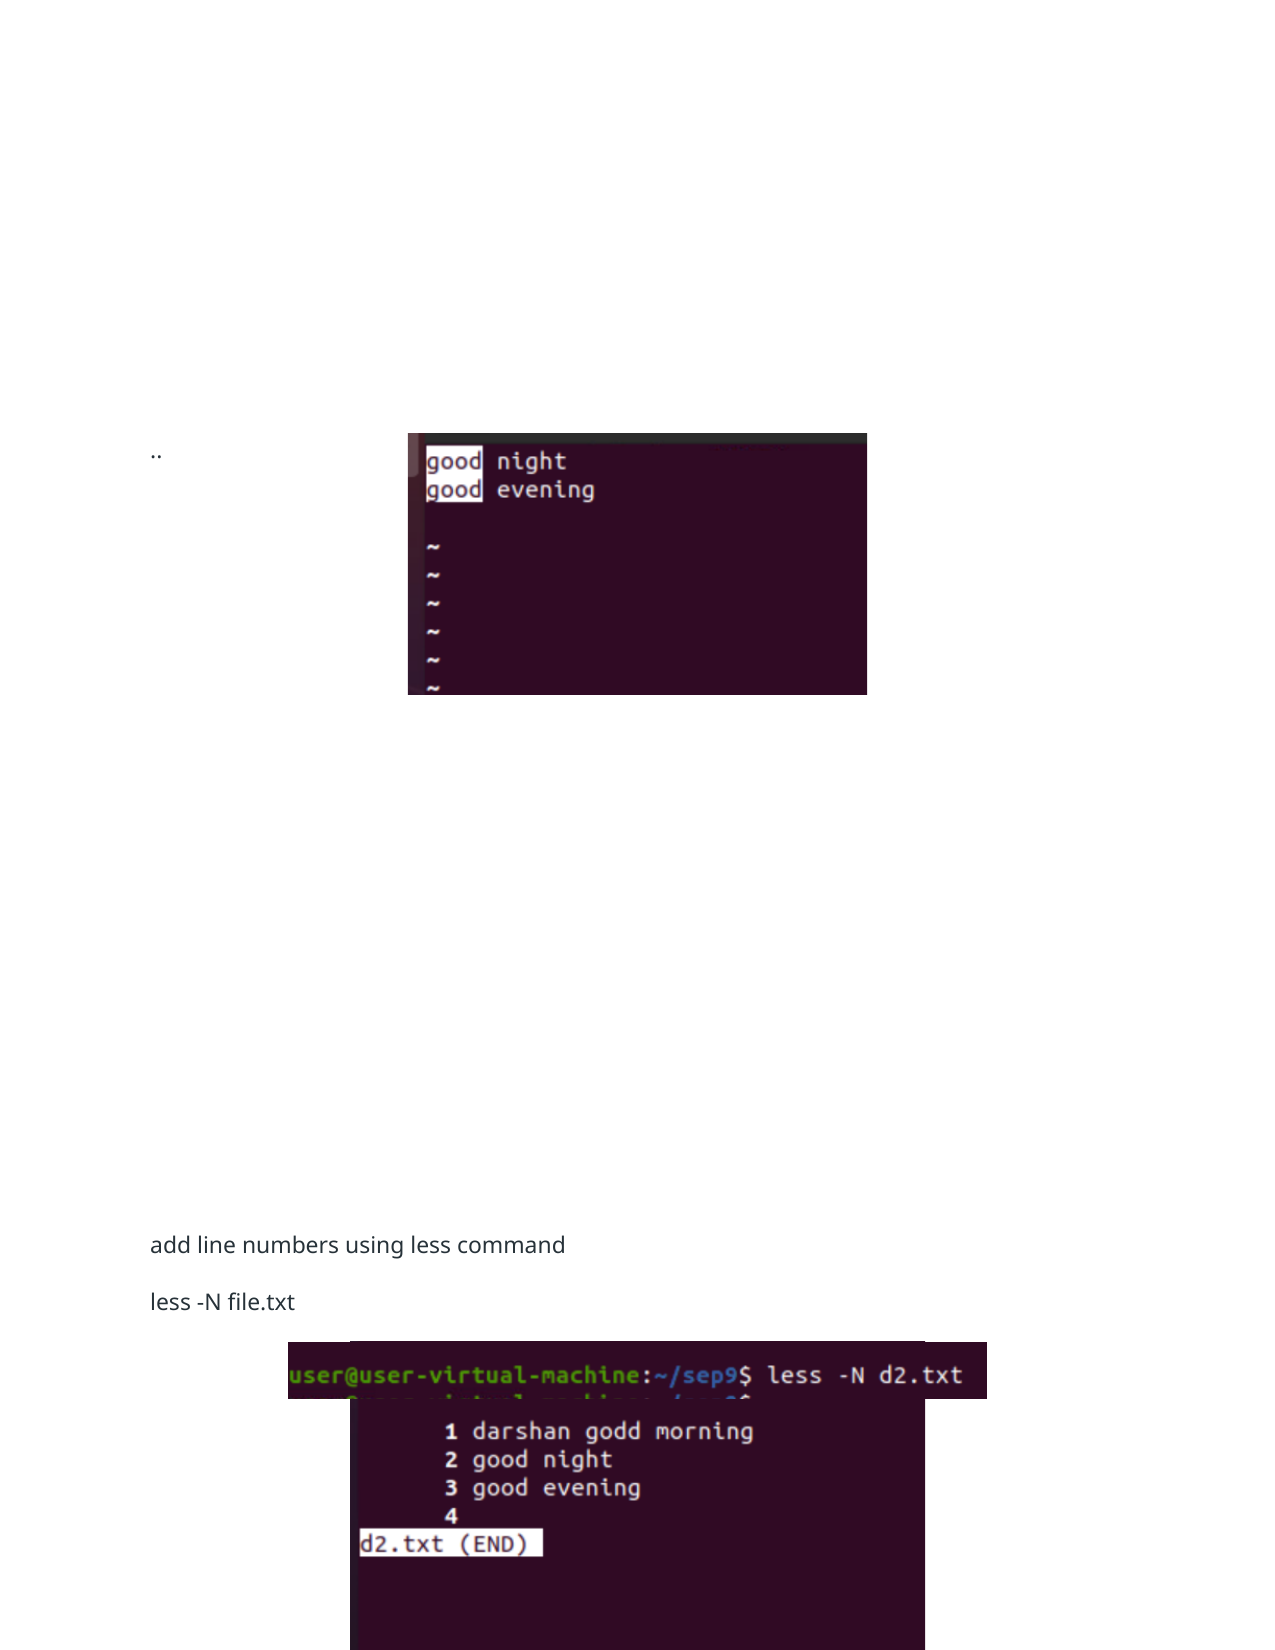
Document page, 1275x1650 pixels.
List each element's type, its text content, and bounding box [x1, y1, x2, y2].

text .. [150, 434, 407, 465]
text less -N file.txt [150, 1285, 1125, 1317]
text [868, 434, 1125, 465]
picture [407, 433, 868, 695]
picture [288, 1341, 987, 1650]
text add line numbers using less command [150, 1229, 1125, 1260]
